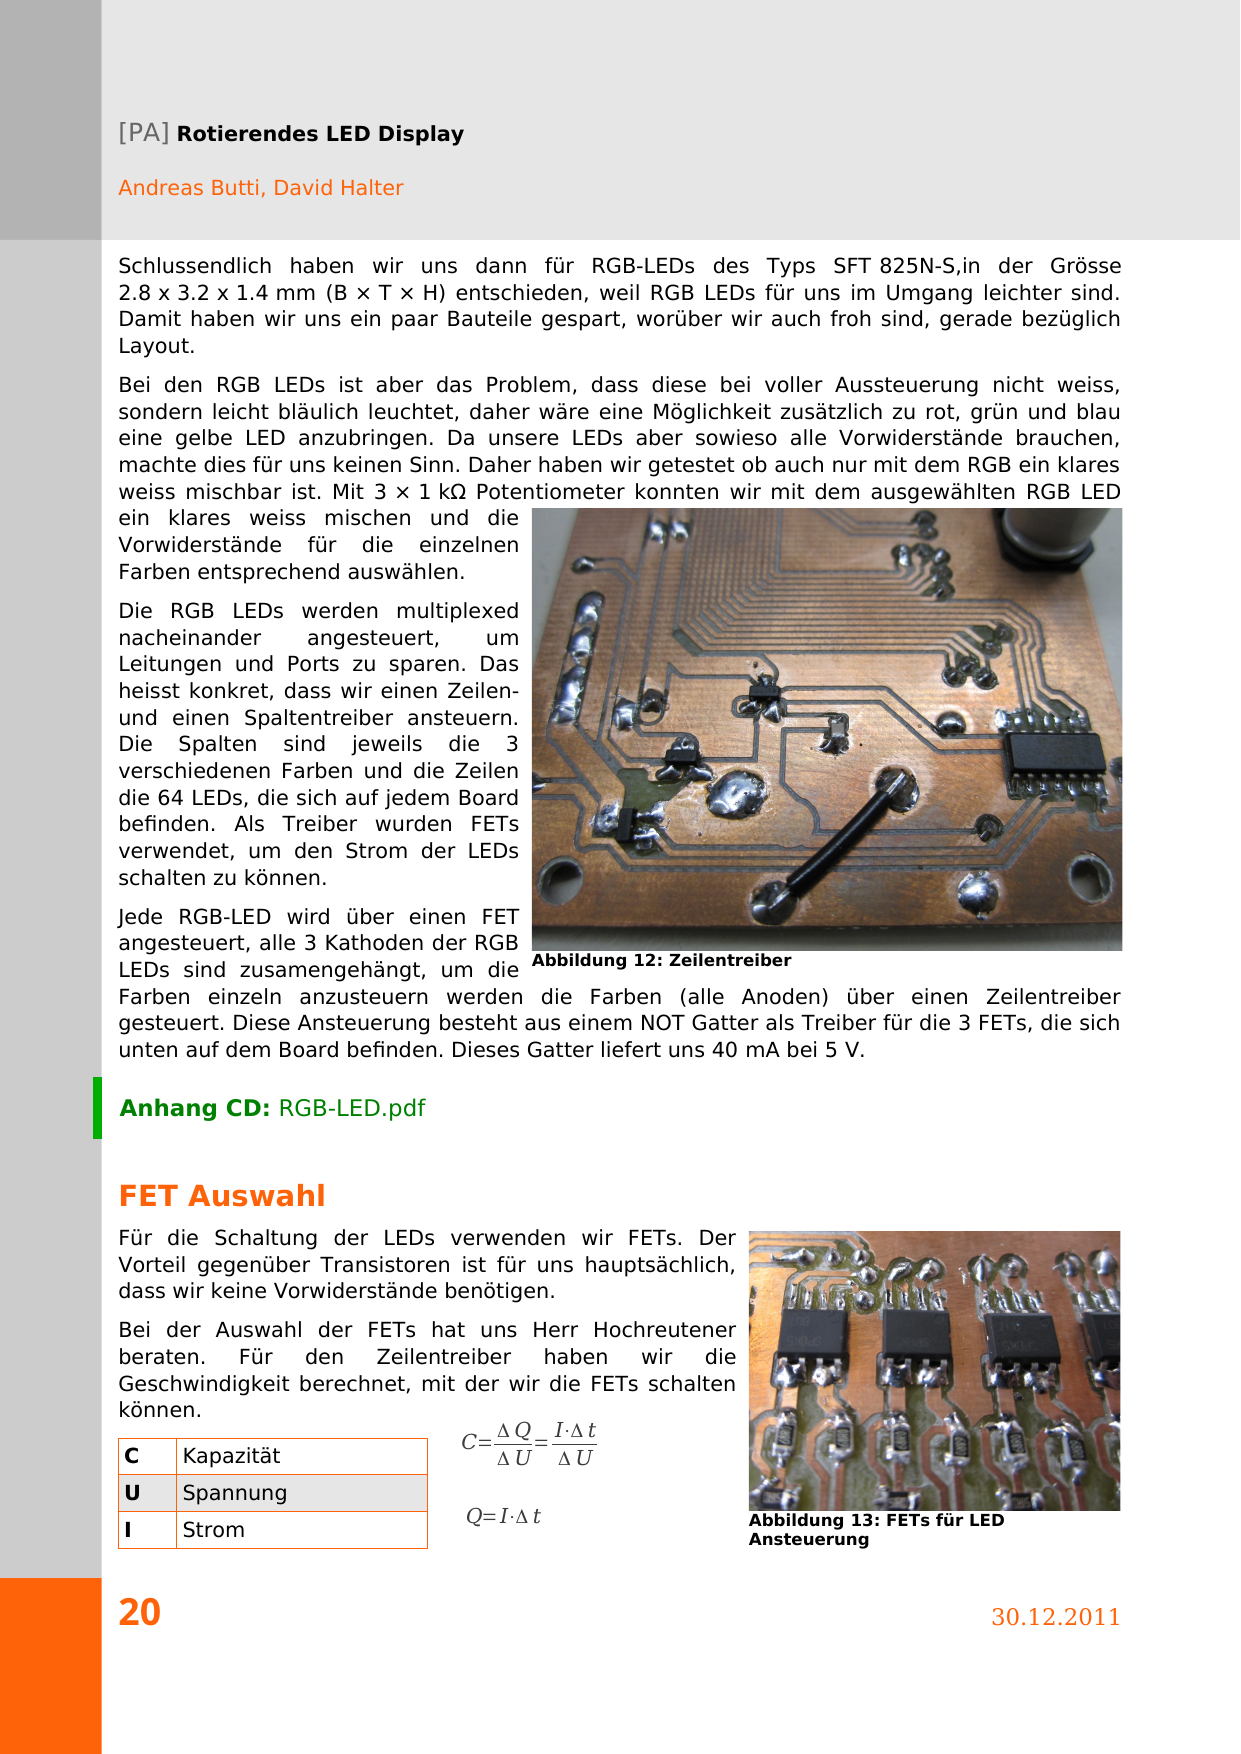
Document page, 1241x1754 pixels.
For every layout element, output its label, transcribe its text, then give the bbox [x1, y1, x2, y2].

subtitle FET Auswahl [118, 1179, 1122, 1213]
table_header C [119, 1439, 176, 1474]
table_header Kapazität [177, 1439, 427, 1474]
text Anhang CD: RGB-LED.pdf [102, 1077, 1122, 1139]
text Für die Schaltung der LEDs verwenden wir FETs. Der Vorteil gegenüber Transistoren ist für uns hauptsächlich, dass wir keine Vorwiderstände benötigen. [118, 1226, 1122, 1303]
text Abbildung 13: FETs für LED Ansteuerung [749, 1511, 1120, 1549]
text Bei der Auswahl der FETs hat uns Herr Hochreutener beraten. Für den Zeilentreiber haben wir die Geschwindigkeit berechnet, mit der wir die FETs schalten können. [118, 1318, 748, 1423]
table_cell U [119, 1475, 176, 1511]
text Abbildung 12: Zeilentreiber [532, 951, 1122, 970]
picture [531, 508, 1123, 951]
text Schlussendlich haben wir uns dann für RGB-LEDs des Typs SFT 825N-S,in der Grösse 2.8 x 3.2 x 1.4 mm (B × T × H) entschieden, weil RGB LEDs für uns im Umgang leichter sind. Damit haben wir uns ein paar Bauteile gespart, worüber wir auch froh sind, gerade bezüglich Layout. [118, 254, 1122, 358]
text Bei den RGB LEDs ist aber das Problem, dass diese bei voller Aussteuerung nicht weiss, sondern leicht bläulich leuchtet, daher wäre eine Möglichkeit zusätzlich zu rot, grün und blau eine gelbe LED anzubringen. Da unsere LEDs aber sowieso alle Vorwiderstände brauchen, machte dies für uns keinen Sinn. Daher haben wir getestet ob auch nur mit dem RGB ein klares weiss mischbar ist. Mit 3 × 1 kΩ Potentiometer konnten wir mit dem ausgewählten RGB LED ein klares weiss mischen und die Vorwiderstände für die einzelnen Farben entsprechend auswählen. [118, 373, 1122, 584]
picture [748, 1231, 1121, 1511]
table_cell Strom [177, 1512, 427, 1548]
text Jede RGB-LED wird über einen FET angesteuert, alle 3 Kathoden der RGB LEDs sind zusamengehängt, um die Farben einzeln anzusteuern werden die Farben (alle Anoden) über einen Zeilentreiber gesteuert. Diese Ansteuerung besteht aus einem NOT Gatter als Treiber für die 3 FETs, die sich unten auf dem Board befinden. Dieses Gatter liefert uns 40 mA bei 5 V. [118, 905, 1122, 1062]
text Die RGB LEDs werden multiplexed nacheinander angesteuert, um Leitungen und Ports zu sparen. Das heisst konkret, dass wir einen Zeilen- und einen Spaltentreiber ansteuern. Die Spalten sind jeweils die 3 verschiedenen Farben und die Zeilen die 64 LEDs, die sich auf jedem Board befinden. Als Treiber wurden FETs verwendet, um den Strom der LEDs schalten zu können. [118, 599, 531, 890]
table_cell I [119, 1512, 176, 1548]
table_cell Spannung [177, 1475, 427, 1511]
